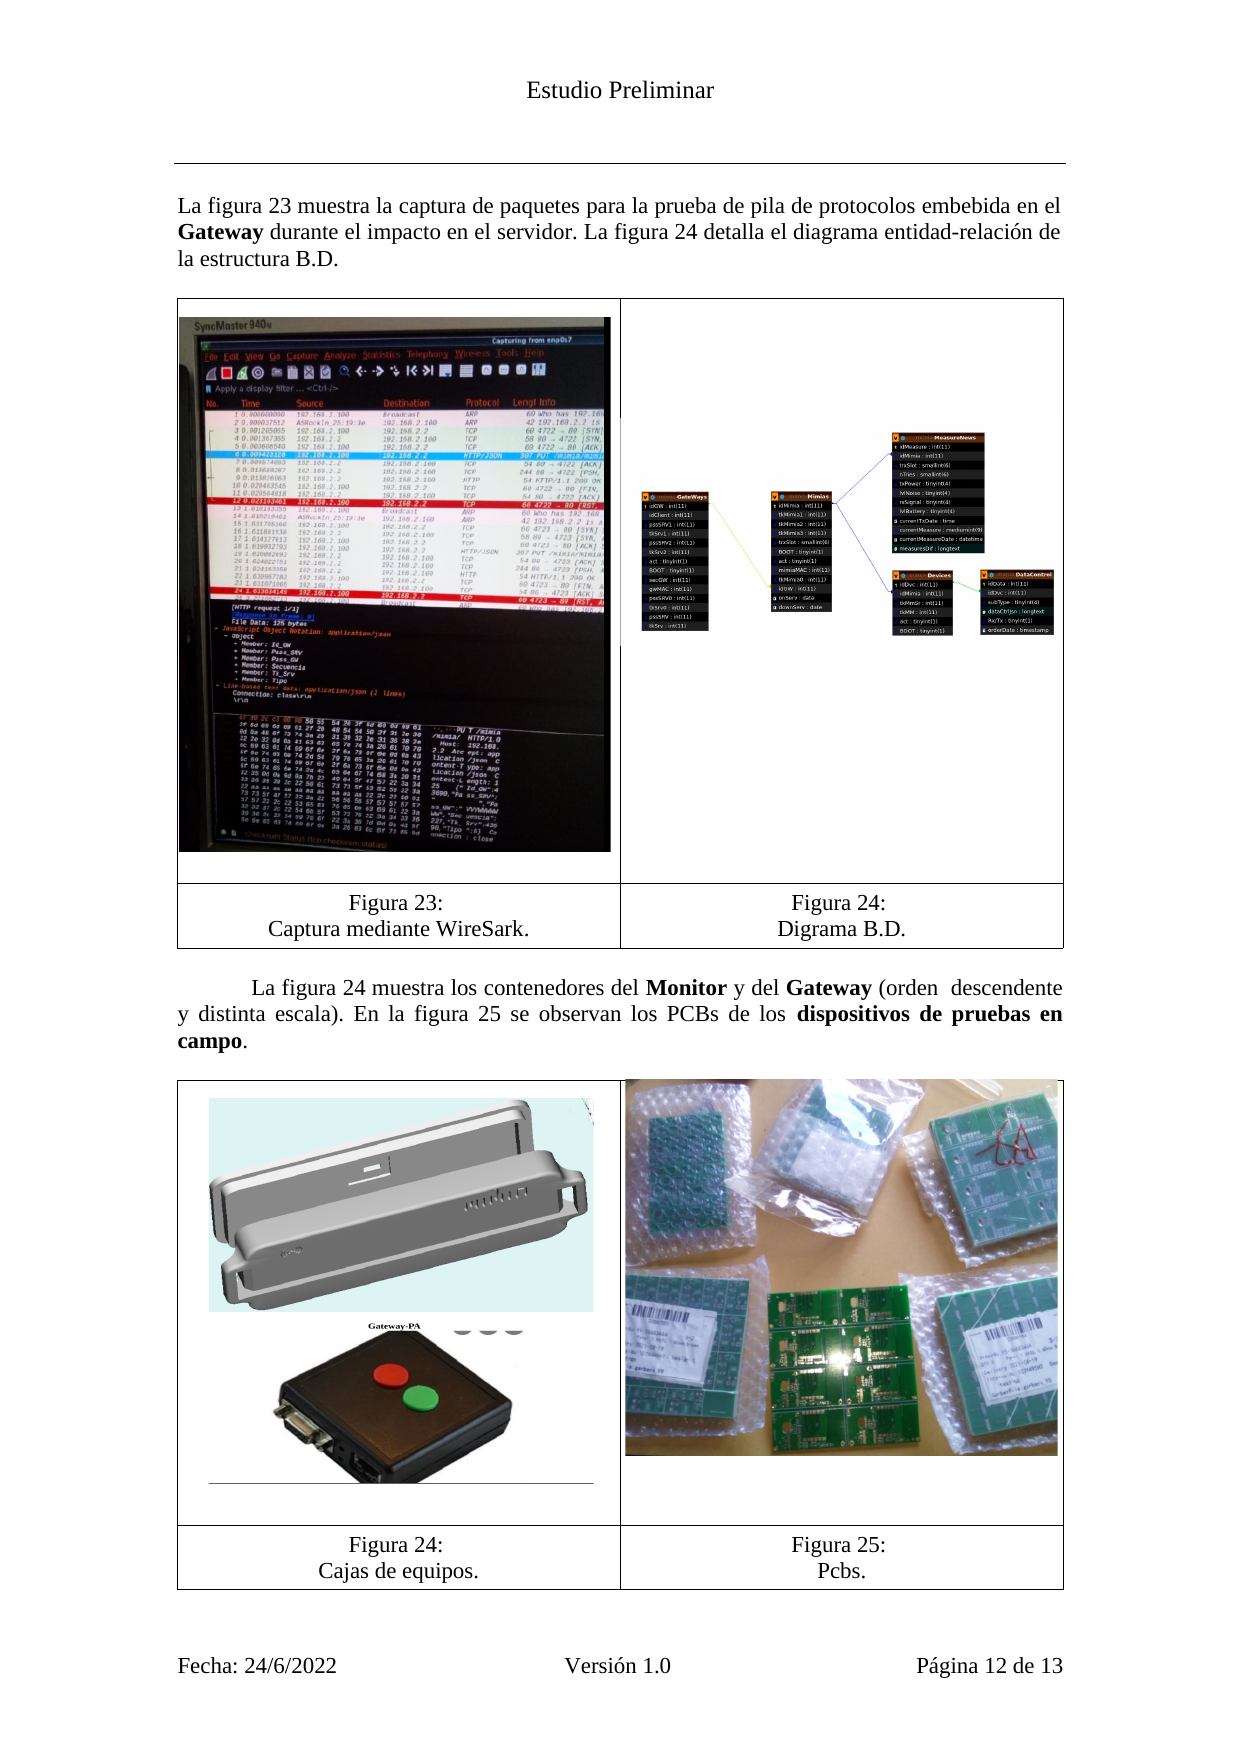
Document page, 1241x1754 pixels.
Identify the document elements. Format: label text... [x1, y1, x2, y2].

picture [179, 317, 611, 852]
table_cell Figura 24: Digrama B.D. [621, 884, 1063, 948]
table_header [178, 299, 620, 883]
table_header [178, 1081, 620, 1525]
table_header [621, 299, 1063, 883]
picture [208, 1098, 594, 1484]
table_cell Figura 23: Captura mediante WireSark. [178, 884, 620, 948]
text La figura 23 muestra la captura de paquetes para la prueba de pila de protocolos embebida en el Gateway durante el impacto en el servidor. La figura 24 detalla el diagrama entidad-relación de la estructura B.D. [177, 192, 1063, 271]
table_cell Figura 24: Cajas de equipos. [178, 1526, 620, 1589]
table_cell Figura 25: Pcbs. [621, 1526, 1063, 1589]
picture [642, 429, 1063, 647]
picture [625, 1079, 1058, 1456]
table_header [621, 1081, 1063, 1525]
text La figura 24 muestra los contenedores del Monitor y del Gateway (orden descendente y distinta escala). En la figura 25 se observan los PCBs de los dispositivos de pruebas en campo. [177, 974, 1063, 1053]
